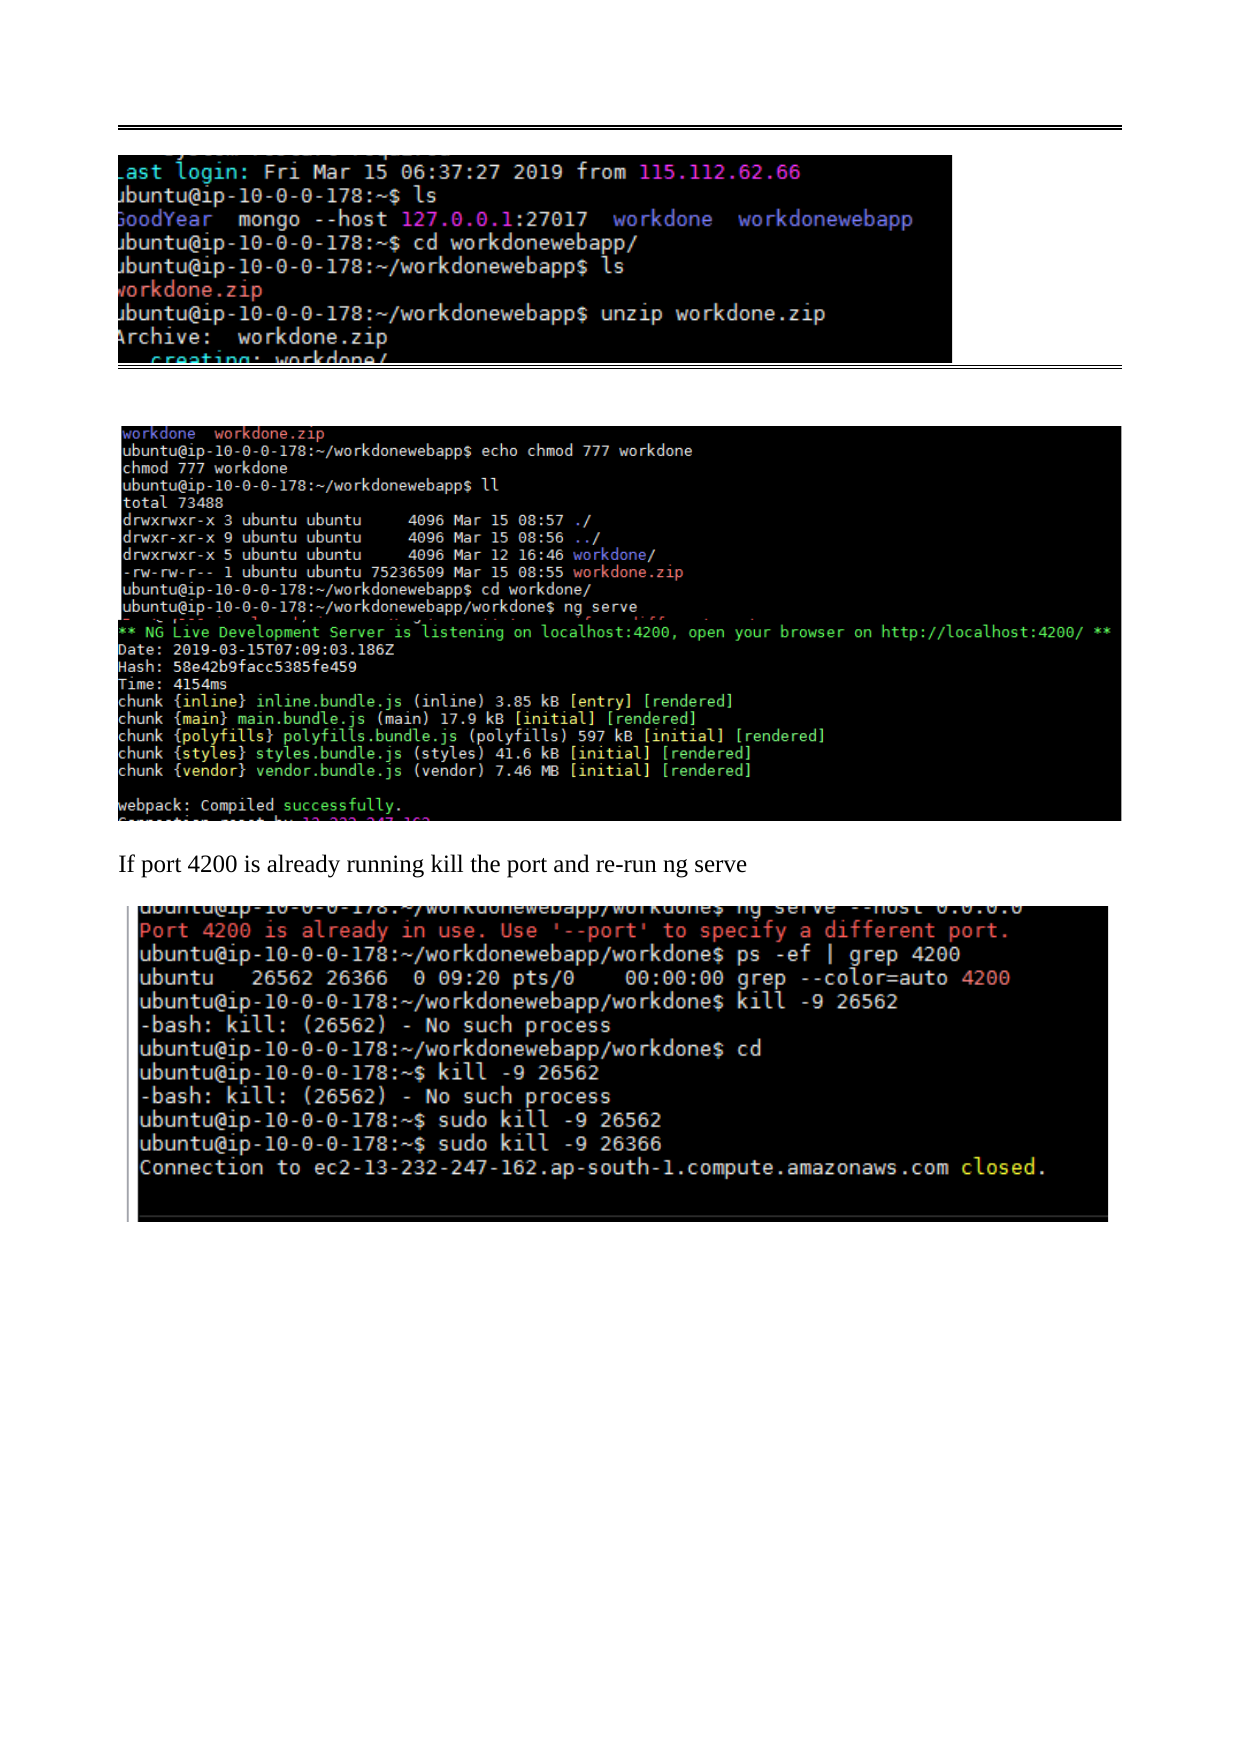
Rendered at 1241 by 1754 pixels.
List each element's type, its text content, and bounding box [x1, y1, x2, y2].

text If port 4200 is already running kill the port and re-run ng serve [118, 849, 1122, 878]
picture [118, 906, 1109, 1222]
picture [118, 155, 953, 363]
picture [118, 426, 1122, 821]
